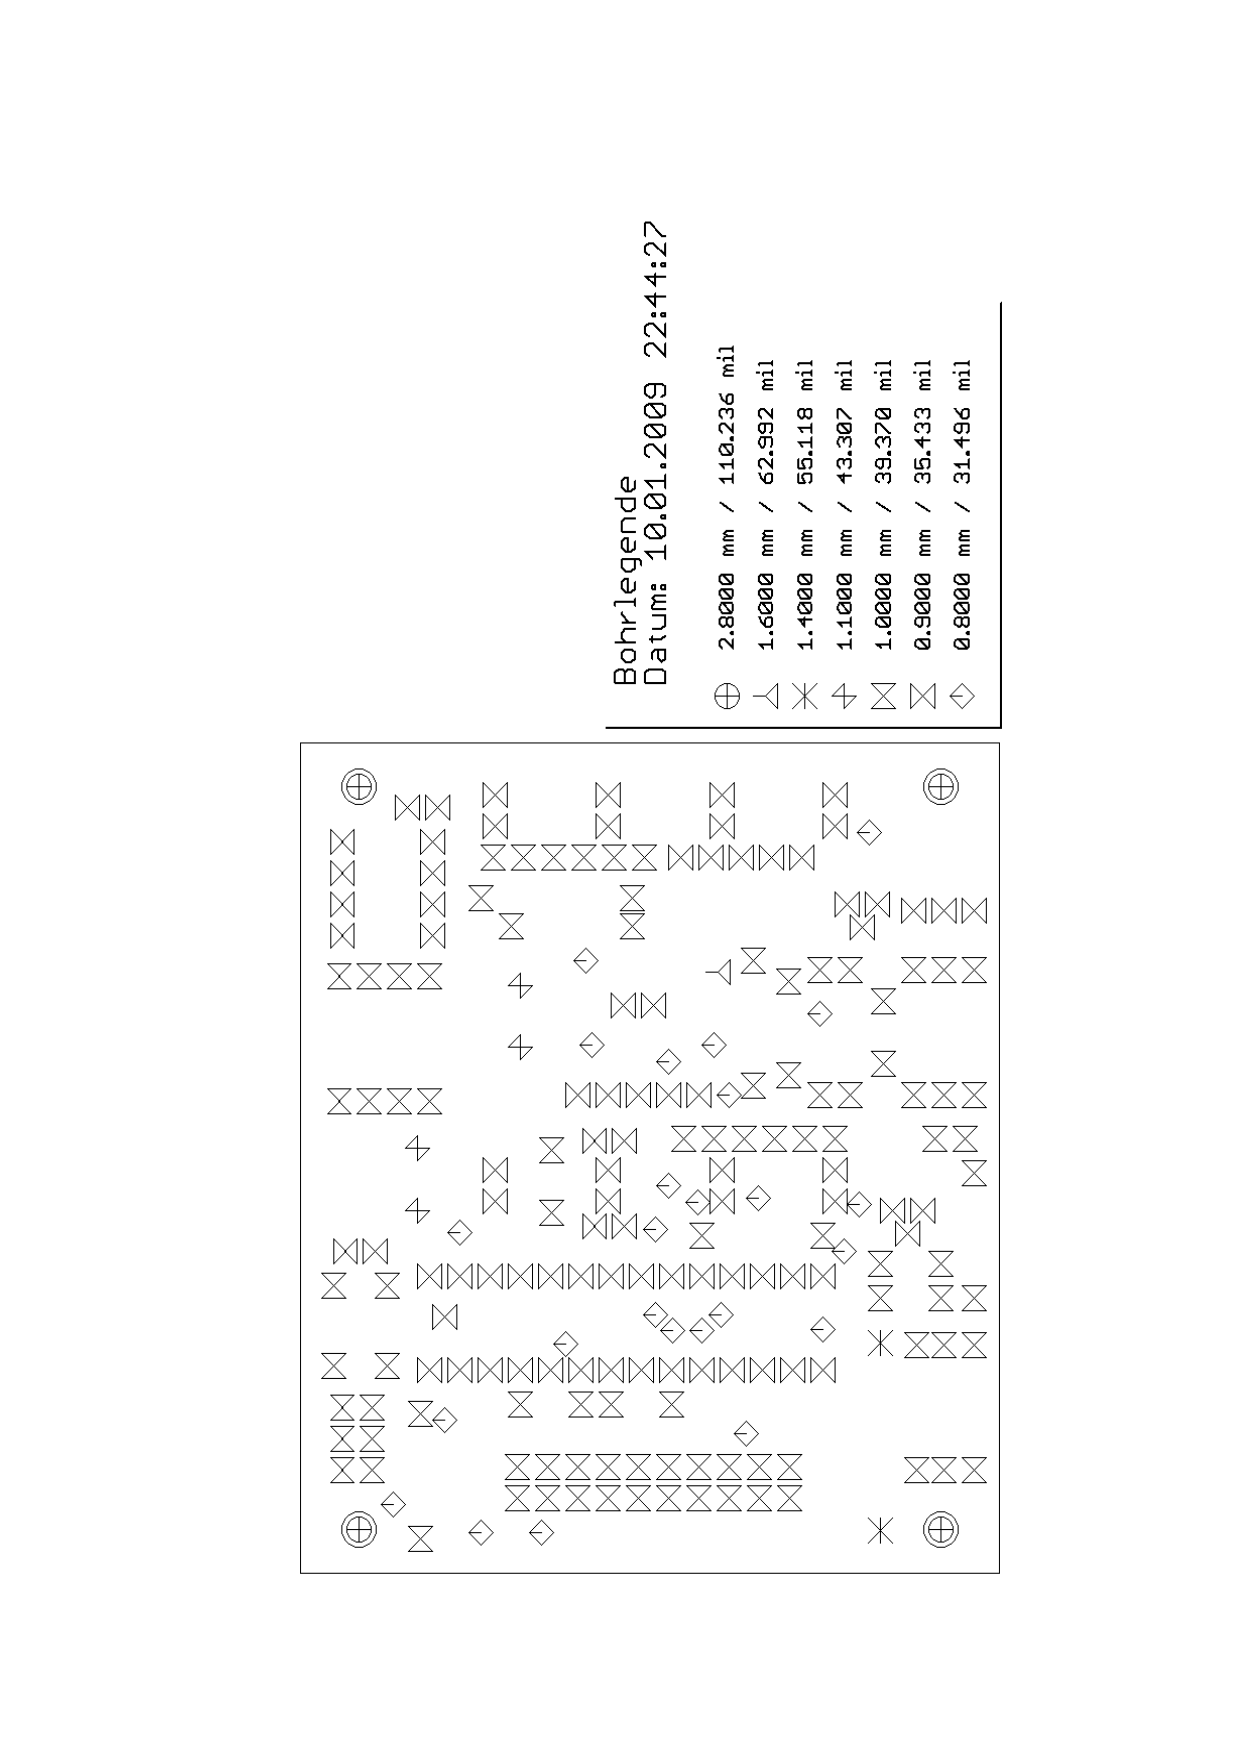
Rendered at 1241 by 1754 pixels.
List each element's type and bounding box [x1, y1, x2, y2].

picture [296, 209, 1004, 1578]
